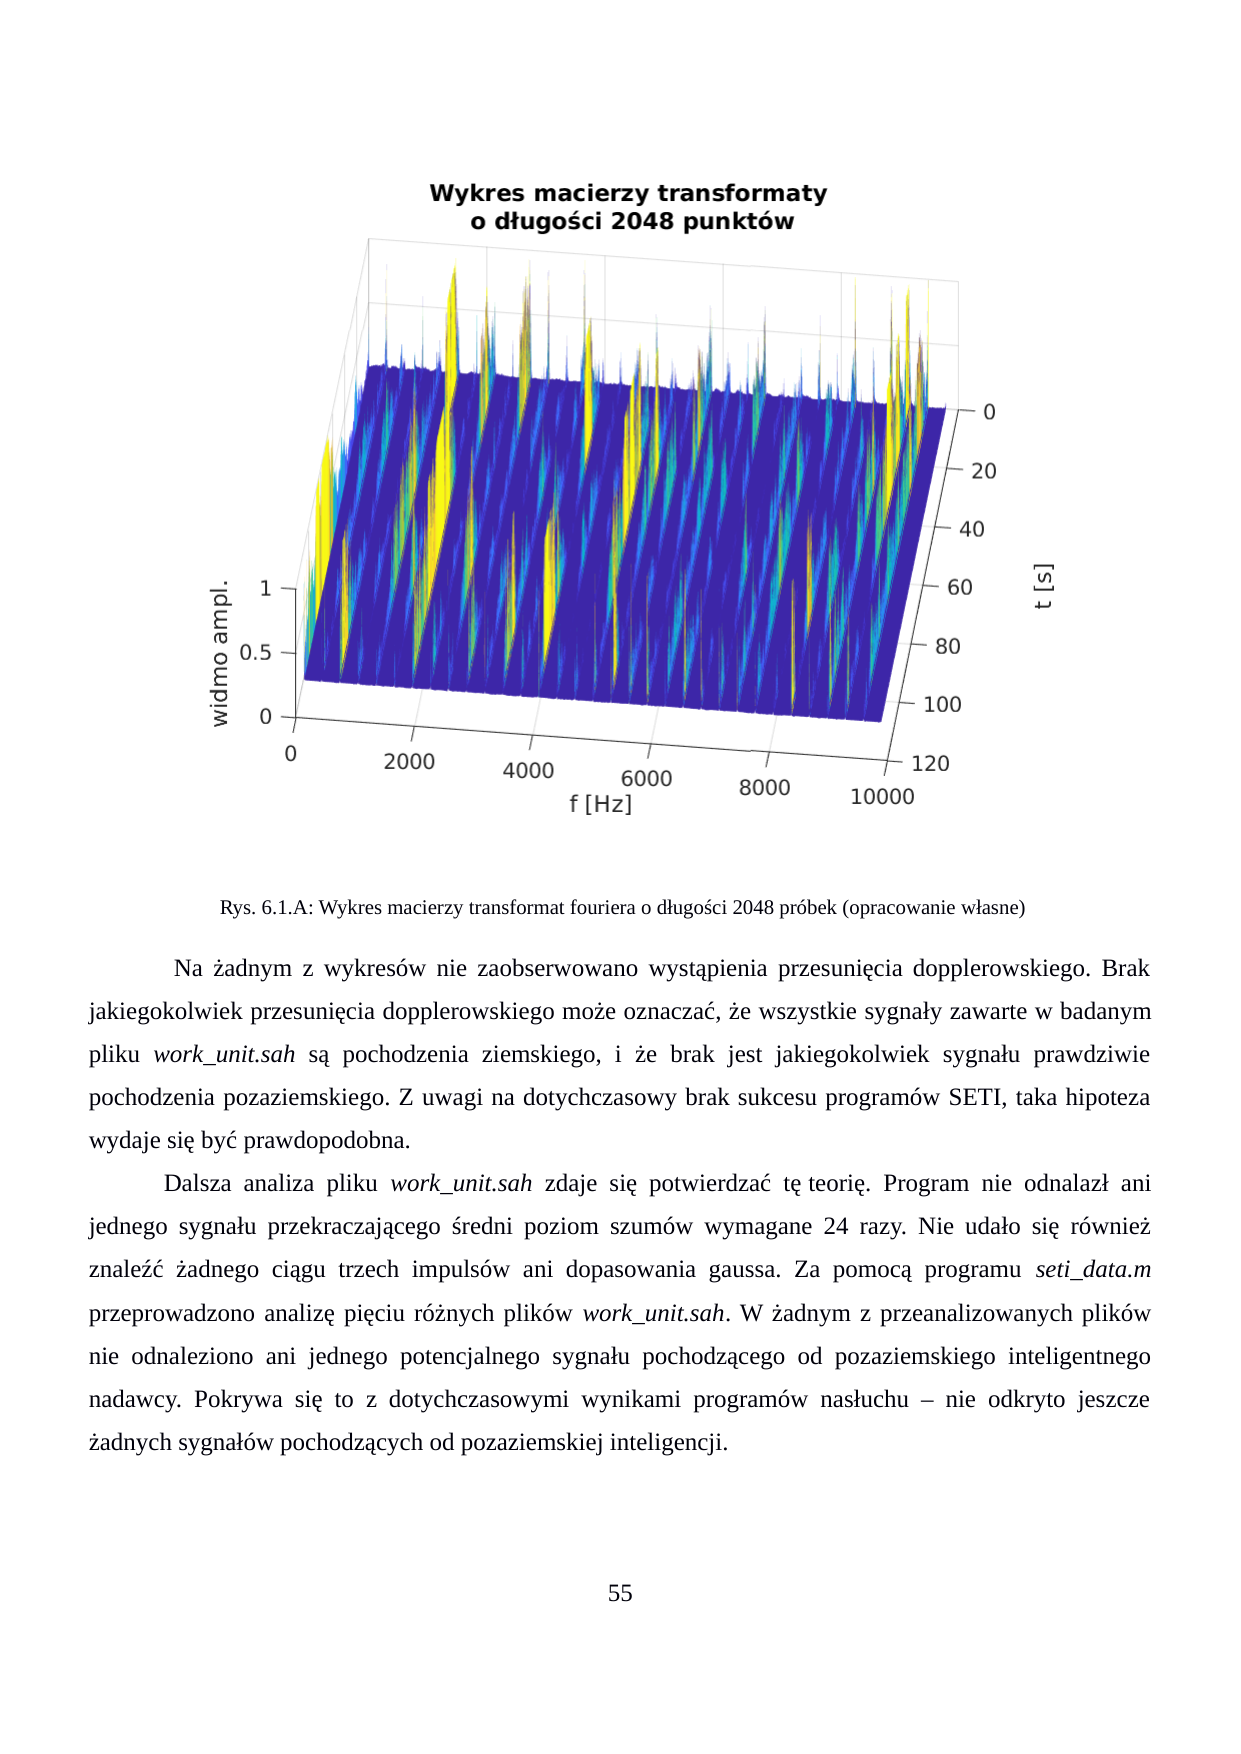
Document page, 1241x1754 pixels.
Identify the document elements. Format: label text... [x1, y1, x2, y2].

picture [182, 176, 1058, 833]
text Na żadnym z wykresów nie zaobserwowano wystąpienia przesunięcia dopplerowskiego. Brak jakiegokolwiek przesunięcia dopplerowskiego może oznaczać, że wszystkie sygnały zawarte w badanym pliku work_unit.sah są pochodzenia ziemskiego, i że brak jest jakiegokolwiek sygnału prawdziwie pochodzenia pozaziemskiego. Z uwagi na dotychczasowy brak sukcesu programów SETI, taka hipoteza wydaje się być prawdopodobna. [88, 953, 1152, 1154]
text Rys. 6.1.A: Wykres macierzy transformat fouriera o długości 2048 próbek (opracowanie własne) [88, 895, 1152, 919]
text Dalsza analiza pliku work_unit.sah zdaje się potwierdzać tę teorię. Program nie odnalazł ani jednego sygnału przekraczającego średni poziom szumów wymagane 24 razy. Nie udało się również znaleźć żadnego ciągu trzech impulsów ani dopasowania gaussa. Za pomocą programu seti_data.m przeprowadzono analizę pięciu różnych plików work_unit.sah. W żadnym z przeanalizowanych plików nie odnaleziono ani jednego potencjalnego sygnału pochodzącego od pozaziemskiego inteligentnego nadawcy. Pokrywa się to z dotychczasowymi wynikami programów nasłuchu – nie odkryto jeszcze żadnych sygnałów pochodzących od pozaziemskiej inteligencji. [88, 1168, 1152, 1456]
